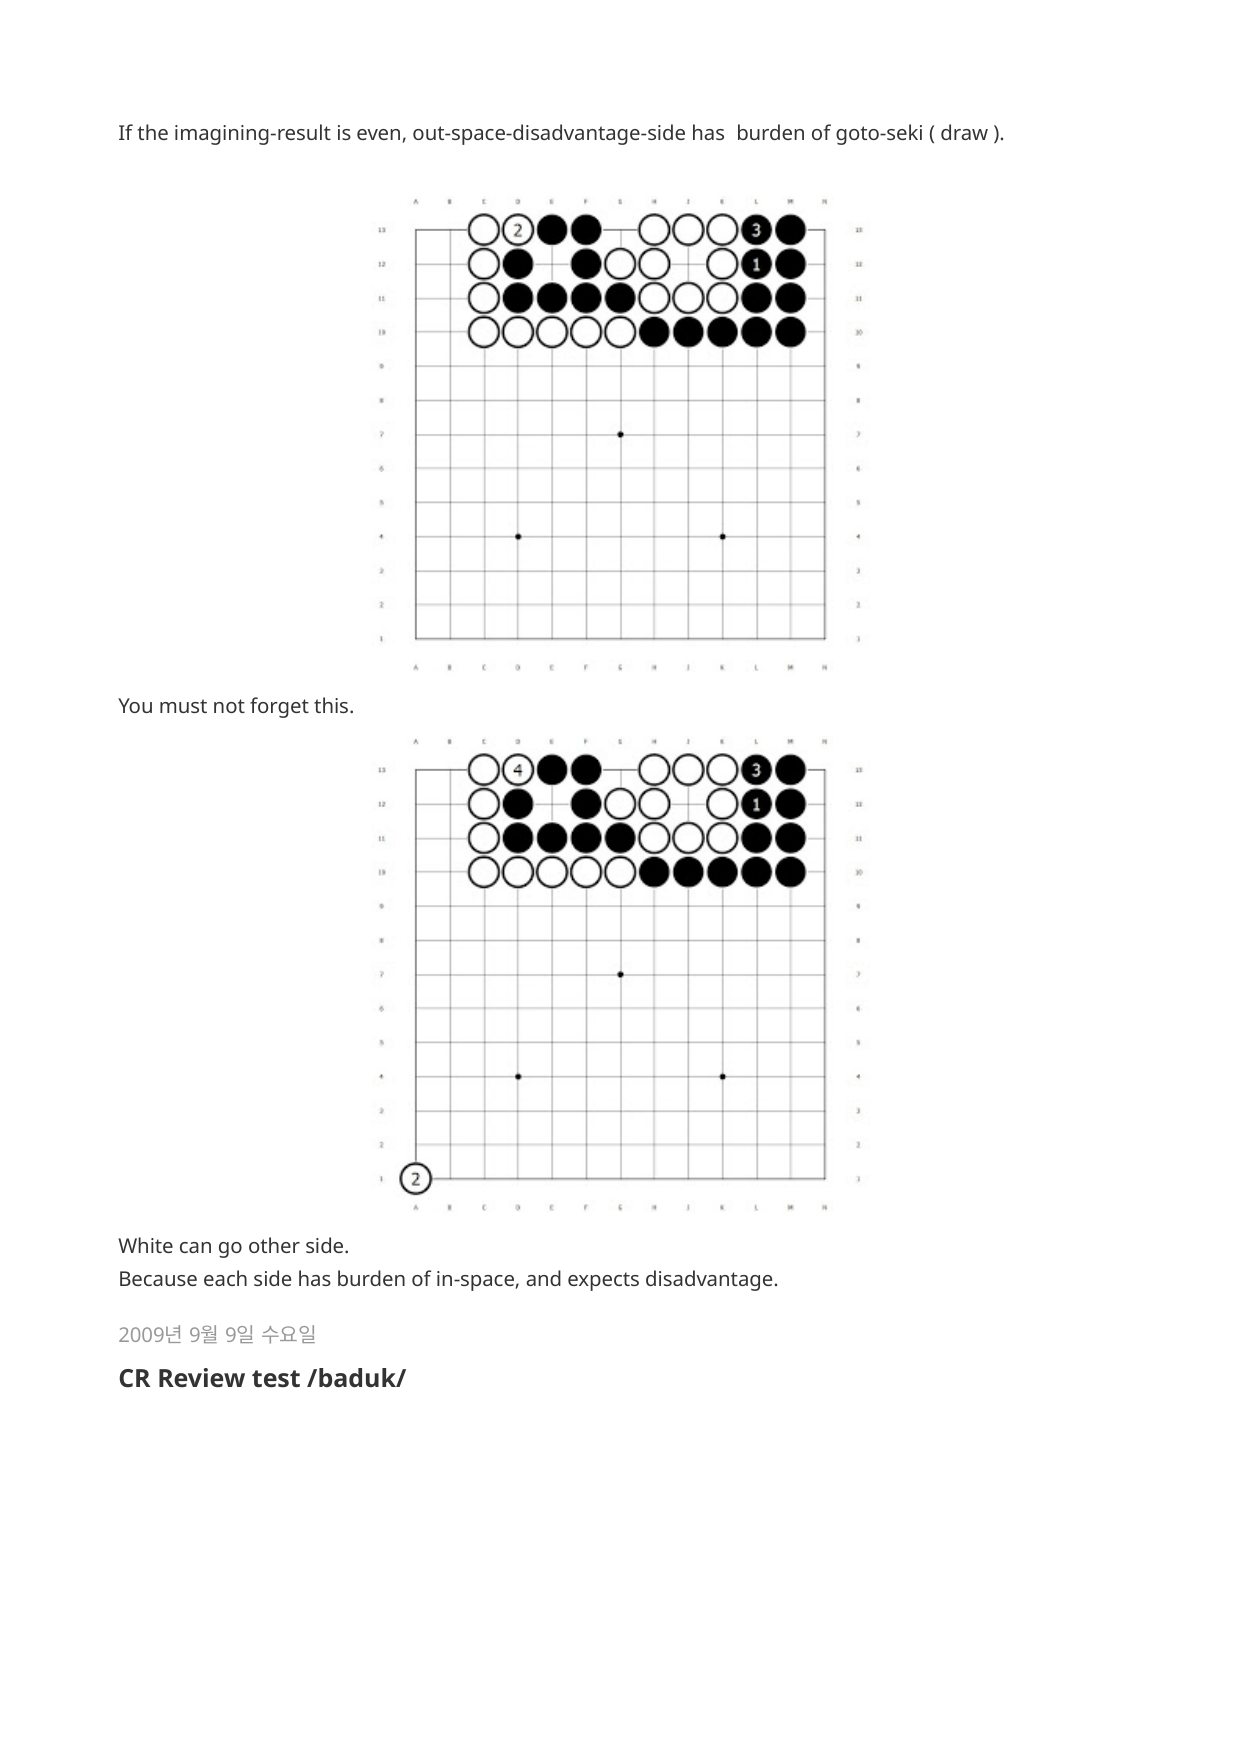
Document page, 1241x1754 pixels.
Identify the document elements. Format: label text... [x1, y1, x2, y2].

text If the imagining-result is even, out-space-disadvantage-side has burden of goto-seki ( draw ). [118, 118, 1122, 179]
picture [371, 726, 870, 1224]
text White can go other side. Because each side has burden of in-space, and expects disadvantage. [118, 1231, 1122, 1292]
picture [371, 186, 870, 684]
subtitle CR Review test /baduk/ [118, 1361, 1122, 1395]
text You must not forget this. [118, 691, 1122, 719]
subtitle 2009년 9월 9일 수요일 [118, 1319, 1122, 1348]
